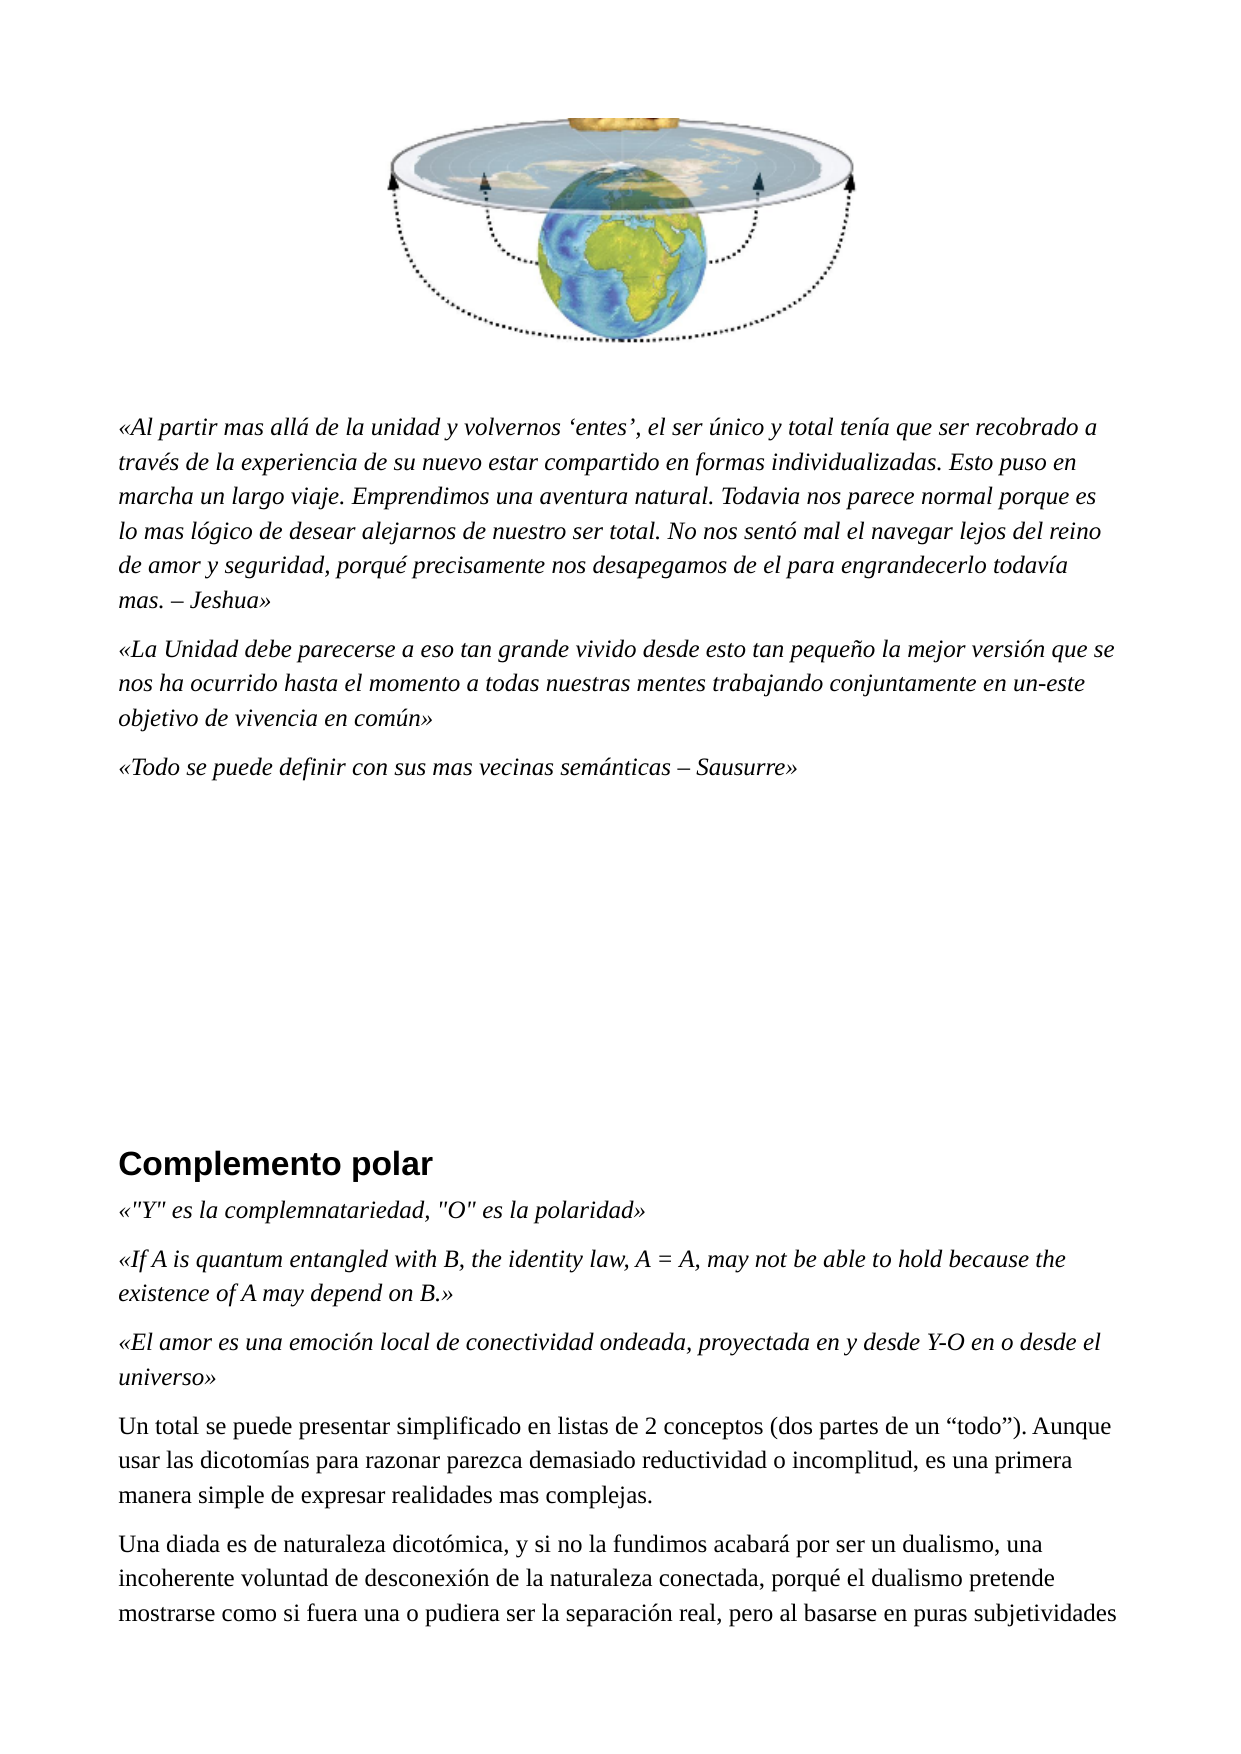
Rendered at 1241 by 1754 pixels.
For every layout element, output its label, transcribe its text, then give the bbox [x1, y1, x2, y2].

text «If A is quantum entangled with B, the identity law, A = A, may not be able to hold because the existence of A may depend on B.» [118, 1244, 1122, 1307]
text Un total se puede presentar simplificado en listas de 2 conceptos (dos partes de un “todo”). Aunque usar las dicotomías para razonar parezca demasiado reductividad o incomplitud, es una primera manera simple de expresar realidades mas complejas. [118, 1411, 1122, 1508]
text «La Unidad debe parecerse a eso tan grande vivido desde esto tan pequeño la mejor versión que se nos ha ocurrido hasta el momento a todas nuestras mentes trabajando conjuntamente en un-este objetivo de vivencia en común» [118, 634, 1122, 732]
text Una diada es de naturaleza dicotómica, y si no la fundimos acabará por ser un dualismo, una incoherente voluntad de desconexión de la naturaleza conectada, porqué el dualismo pretende mostrarse como si fuera una o pudiera ser la separación real, pero al basarse en puras subjetividades [118, 1529, 1122, 1627]
text «El amor es una emoción local de conectividad ondeada, proyectada en y desde Y-O en o desde el universo» [118, 1327, 1122, 1391]
text «Al partir mas allá de la unidad y volvernos ‘entes’, el ser único y total tenía que ser recobrado a través de la experiencia de su nuevo estar compartido en formas individualizadas. Esto puso en marcha un largo viaje. Emprendimos una aventura natural. Todavia nos parece normal porque es lo mas lógico de desear alejarnos de nuestro ser total. No nos sentó mal el navegar lejos del reino de amor y seguridad, porqué precisamente nos desapegamos de el para engrandecerlo todavía mas. – Jeshua» [118, 412, 1122, 614]
subtitle Complemento polar [118, 1143, 1122, 1182]
text «"Y" es la complemnatariedad, "O" es la polaridad» [118, 1195, 1122, 1223]
text «Todo se puede definir con sus mas vecinas semánticas – Sausurre» [118, 752, 1122, 781]
picture [367, 118, 874, 344]
